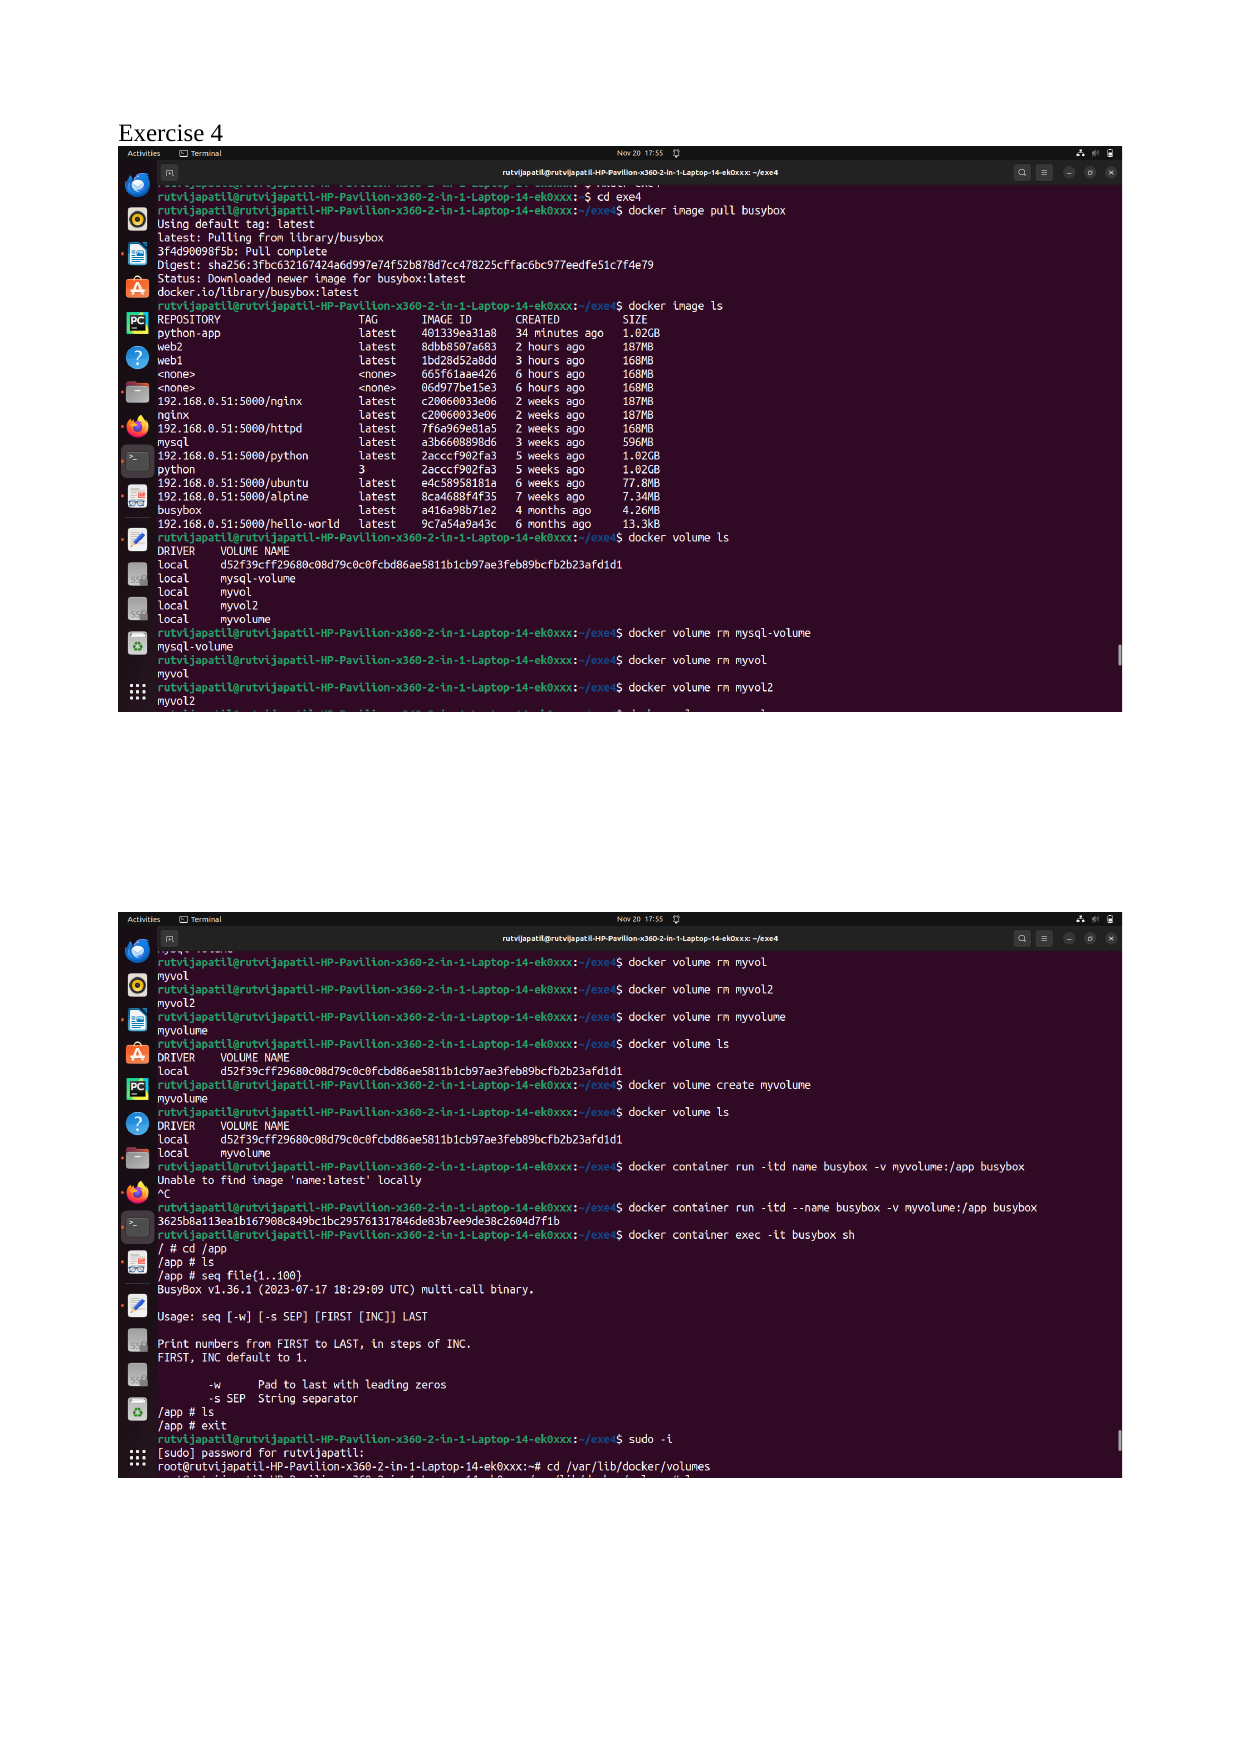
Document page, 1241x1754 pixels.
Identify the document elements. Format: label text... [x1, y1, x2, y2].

picture [118, 912, 1123, 1478]
picture [118, 146, 1123, 712]
text Exercise 4 [118, 118, 1122, 146]
